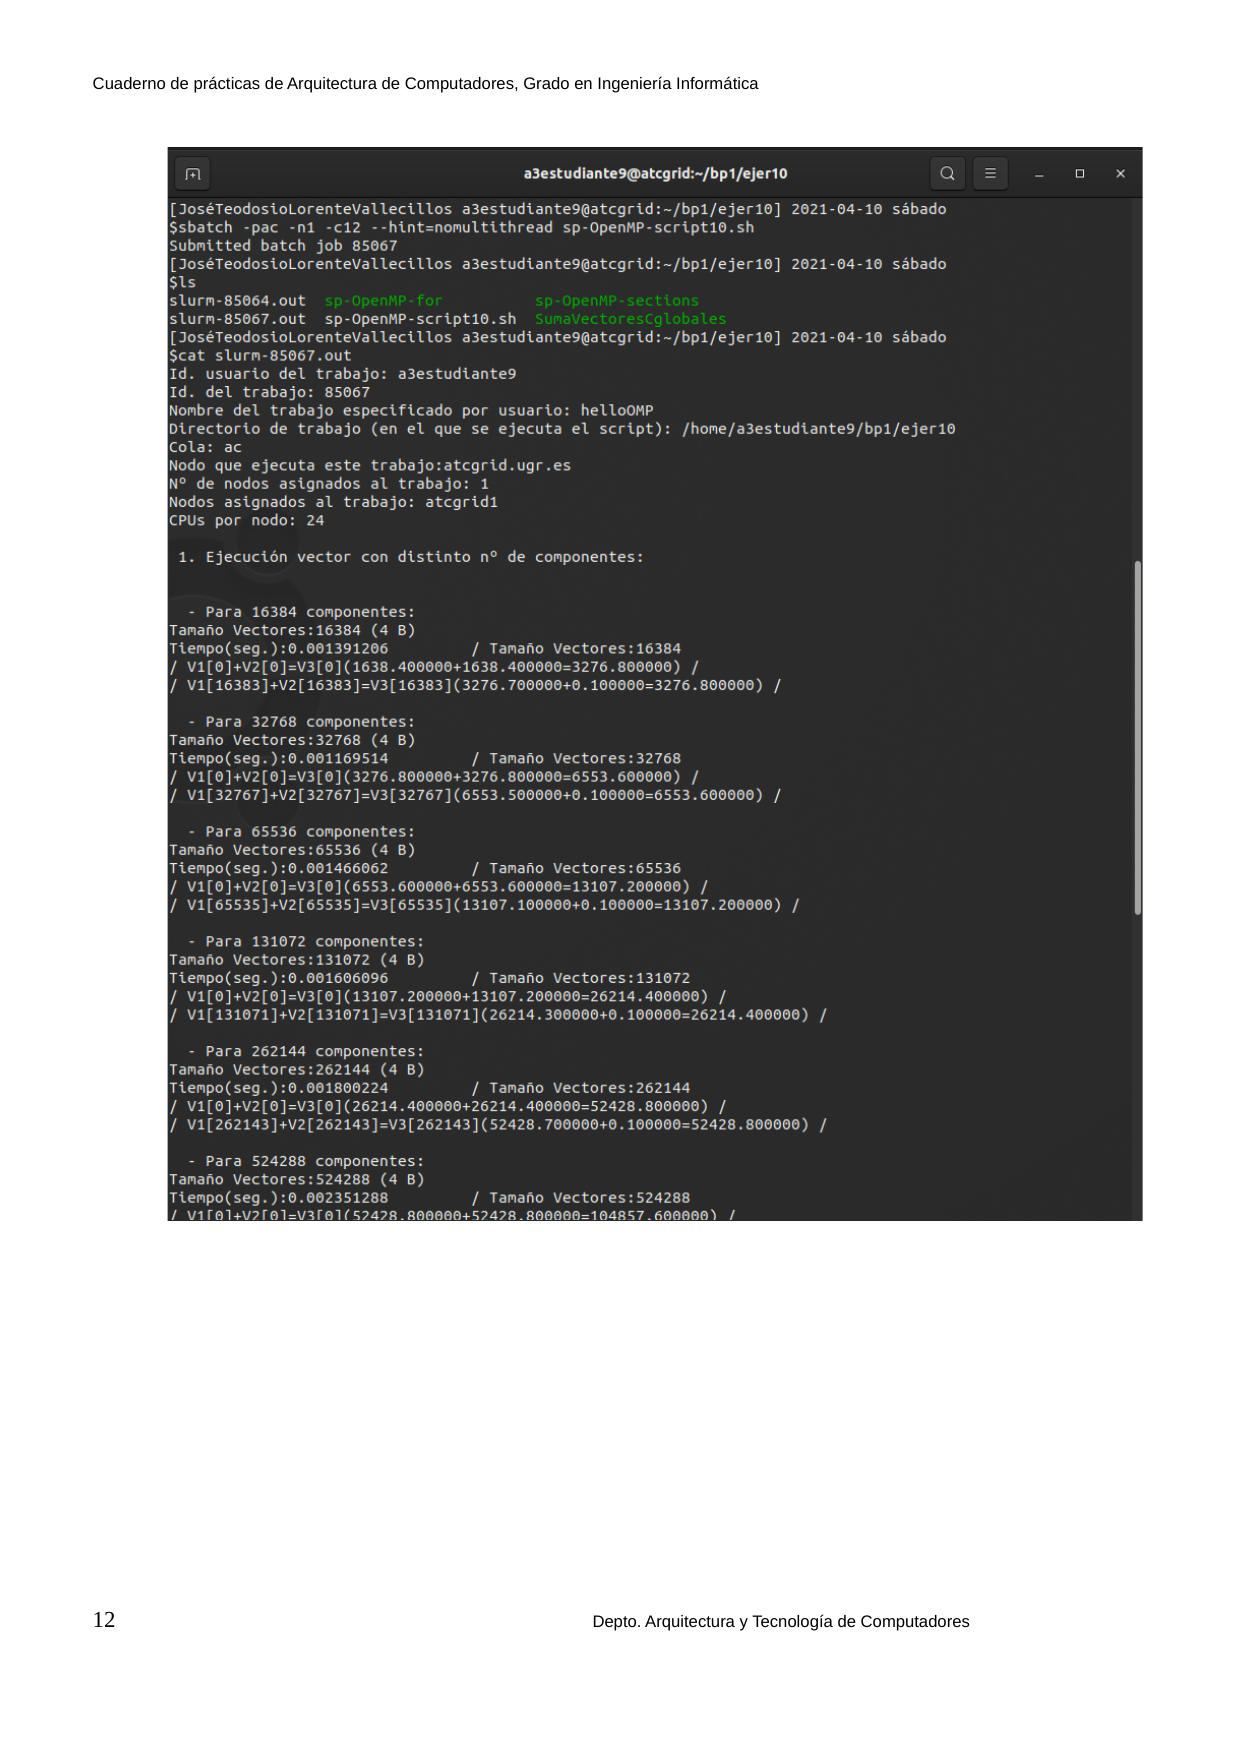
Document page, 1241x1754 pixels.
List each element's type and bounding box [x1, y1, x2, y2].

picture [167, 147, 1143, 1221]
